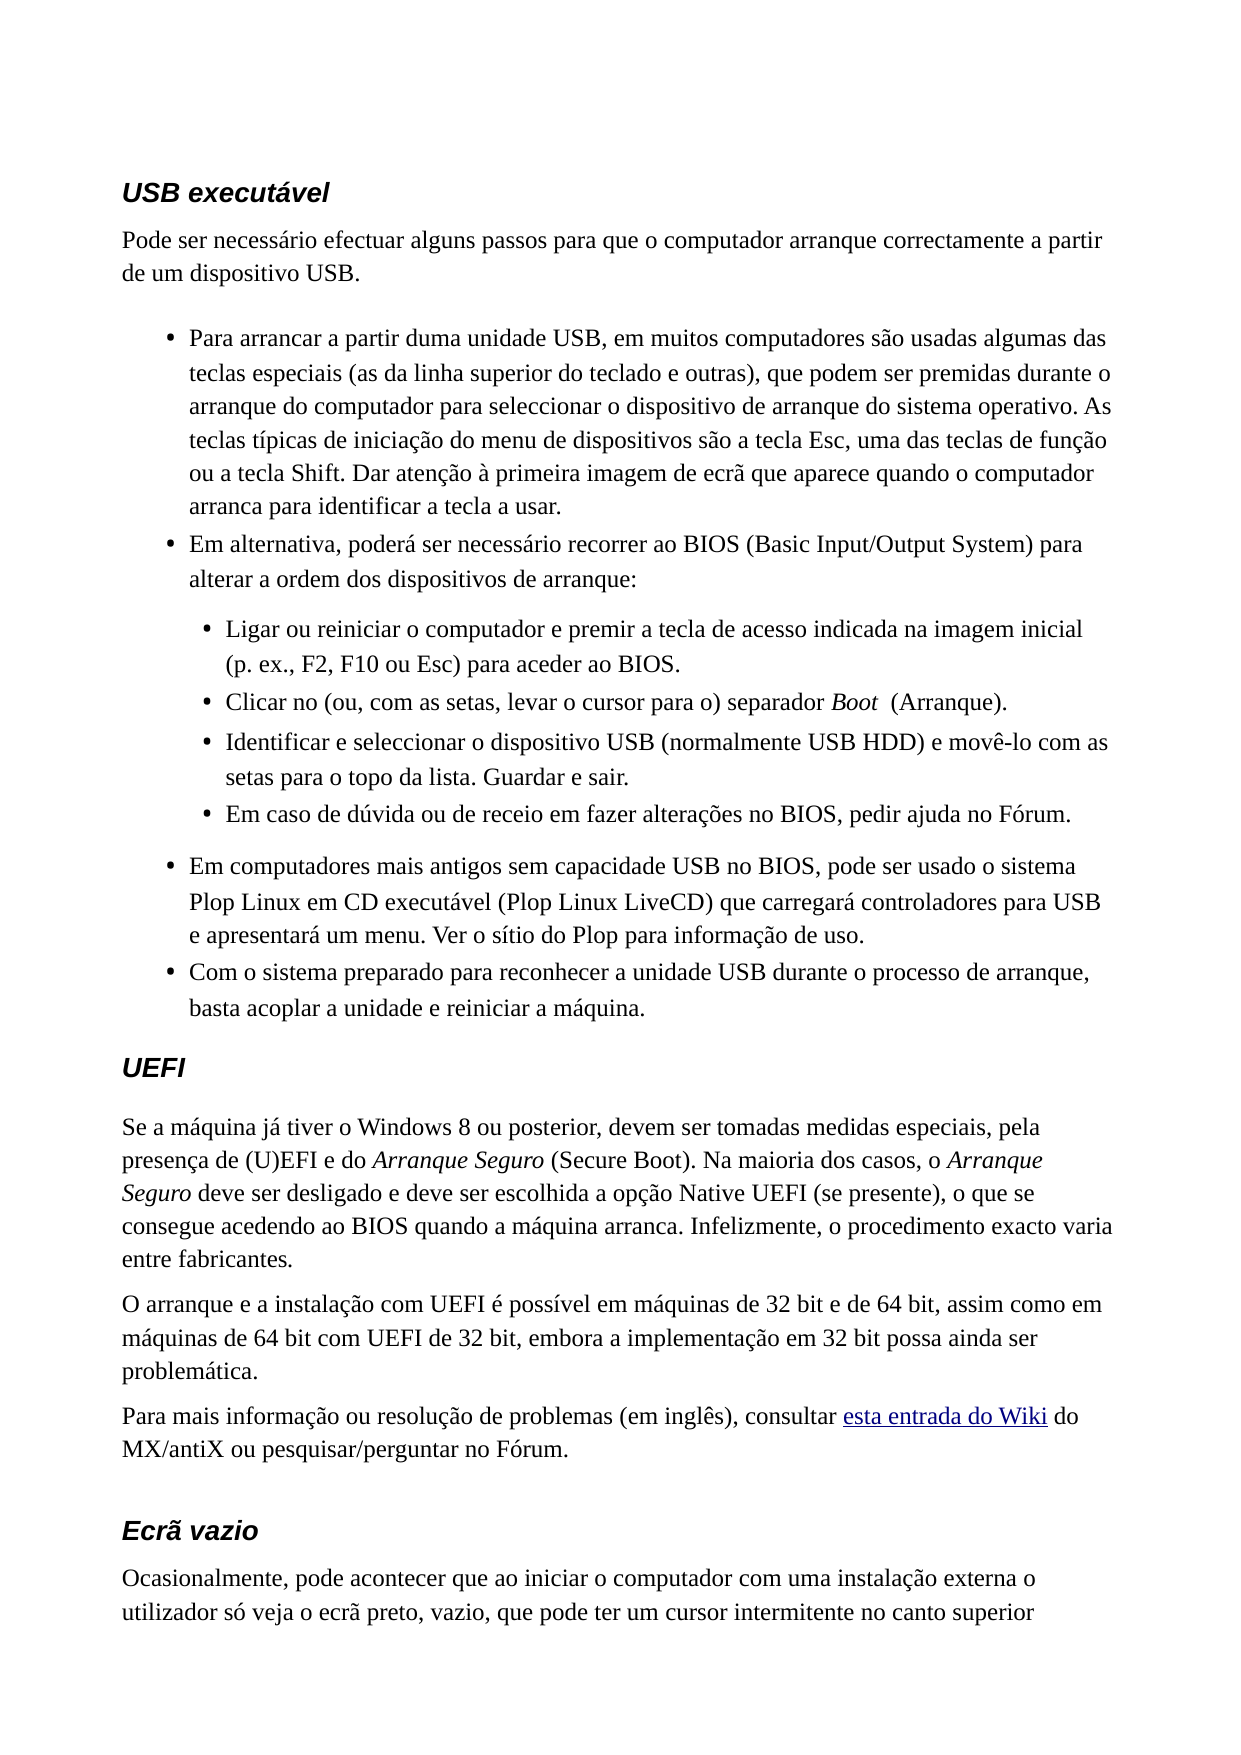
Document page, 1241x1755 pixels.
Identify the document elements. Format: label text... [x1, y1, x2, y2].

subtitle Ecrã vazio [115, 1508, 1122, 1546]
list Ligar ou reiniciar o computador e premir a tecla de acesso indicada na imagem inicial (p. ex., F2, F10 ou Esc) para aceder ao BIOS. [196, 604, 1122, 677]
list Em alternativa, poderá ser necessário recorrer ao BIOS (Basic Input/Output System) para alterar a ordem dos dispositivos de arranque: [159, 519, 1122, 599]
list Identificar e seleccionar o dispositivo USB (normalmente USB HDD) e movê-lo com as setas para o topo da lista. Guardar e sair. [196, 717, 1122, 790]
list Em caso de dúvida ou de receio em fazer alterações no BIOS, pedir ajuda no Fórum. [196, 790, 1122, 836]
list Com o sistema preparado para reconhecer a unidade USB durante o processo de arranque, basta acoplar a unidade e reiniciar a máquina. [159, 948, 1122, 1028]
text Para mais informação ou resolução de problemas (em inglês), consultar esta entrada do Wiki do MX/antiX ou pesquisar/perguntar no Fórum. [115, 1396, 1122, 1463]
text Pode ser necessário efectuar alguns passos para que o computador arranque correctamente a partir de um dispositivo USB. [115, 220, 1122, 293]
subtitle UEFI [115, 1046, 1122, 1083]
text Ocasionalmente, pode acontecer que ao iniciar o computador com uma instalação externa o utilizador só veja o ecrã preto, vazio, que pode ter um cursor intermitente no canto superior [115, 1558, 1122, 1632]
list Clicar no (ou, com as setas, levar o cursor para o) separador Boot (Arranque). [196, 677, 1122, 717]
list Para arrancar a partir duma unidade USB, em muitos computadores são usadas algumas das teclas especiais (as da linha superior do teclado e outras), que podem ser premidas durante o arranque do computador para seleccionar o dispositivo de arranque do sistema operativo. As teclas típicas de iniciação do menu de dispositivos são a tecla Esc, uma das teclas de função ou a tecla Shift. Dar atenção à primeira imagem de ecrã que aparece quando o computador arranca para identificar a tecla a usar. [159, 313, 1122, 519]
list Em computadores mais antigos sem capacidade USB no BIOS, pode ser usado o sistema Plop Linux em CD executável (Plop Linux LiveCD) que carregará controladores para USB e apresentará um menu. Ver o sítio do Plop para informação de uso. [159, 842, 1122, 948]
subtitle USB executável [115, 171, 1122, 208]
text O arranque e a instalação com UEFI é possível em máquinas de 32 bit e de 64 bit, assim como em máquinas de 64 bit com UEFI de 32 bit, embora a implementação em 32 bit possa ainda ser problemática. [115, 1284, 1122, 1385]
text Se a máquina já tiver o Windows 8 ou posterior, devem ser tomadas medidas especiais, pela presença de (U)EFI e do Arranque Seguro (Secure Boot). Na maioria dos casos, o Arranque Seguro deve ser desligado e deve ser escolhida a opção Native UEFI (se presente), o que se consegue acedendo ao BIOS quando a máquina arranca. Infelizmente, o procedimento exacto varia entre fabricantes. [115, 1106, 1122, 1273]
